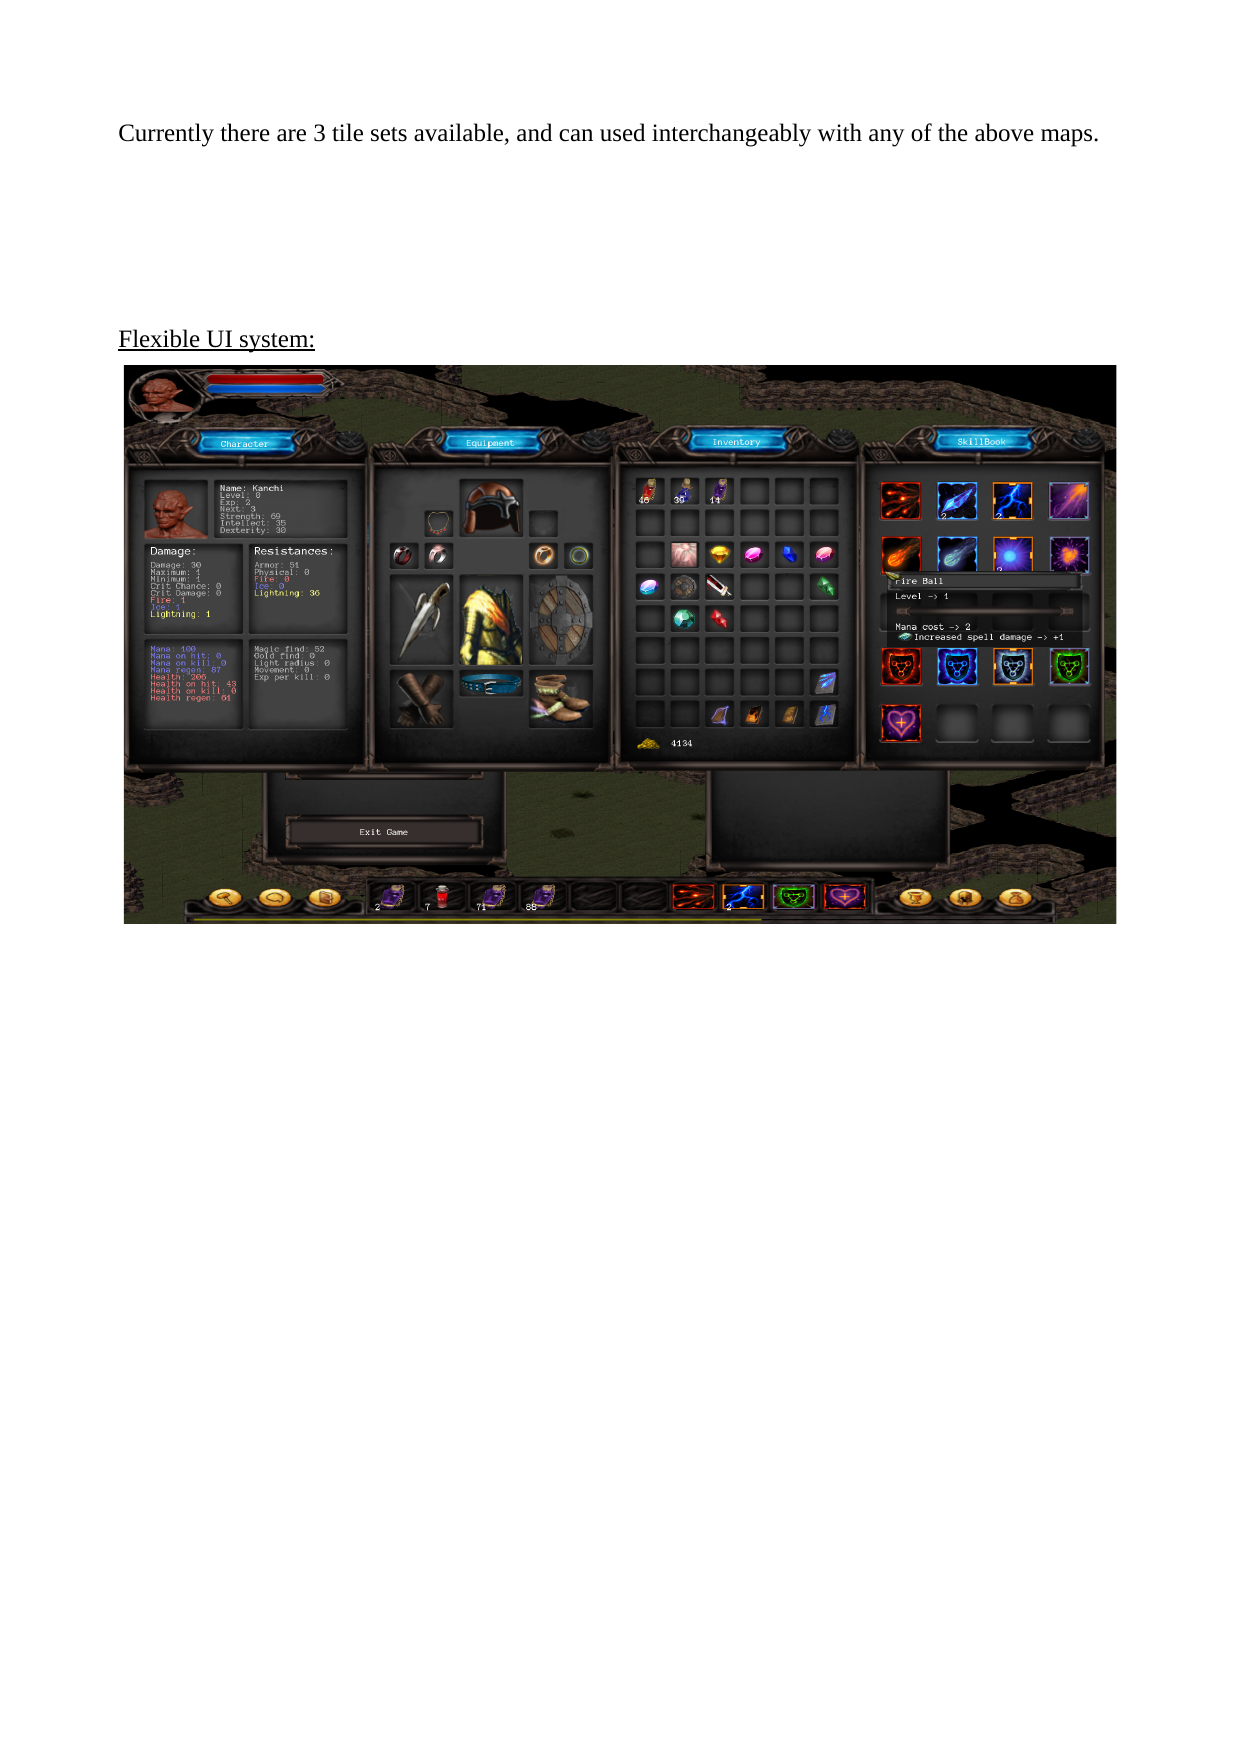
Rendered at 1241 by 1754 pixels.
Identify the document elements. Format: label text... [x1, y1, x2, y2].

text Currently there are 3 tile sets available, and can used interchangeably with any of the above maps. [118, 118, 1122, 147]
picture [123, 365, 1117, 924]
text Flexible UI system: [118, 324, 1122, 353]
table_header [118, 366, 1122, 953]
